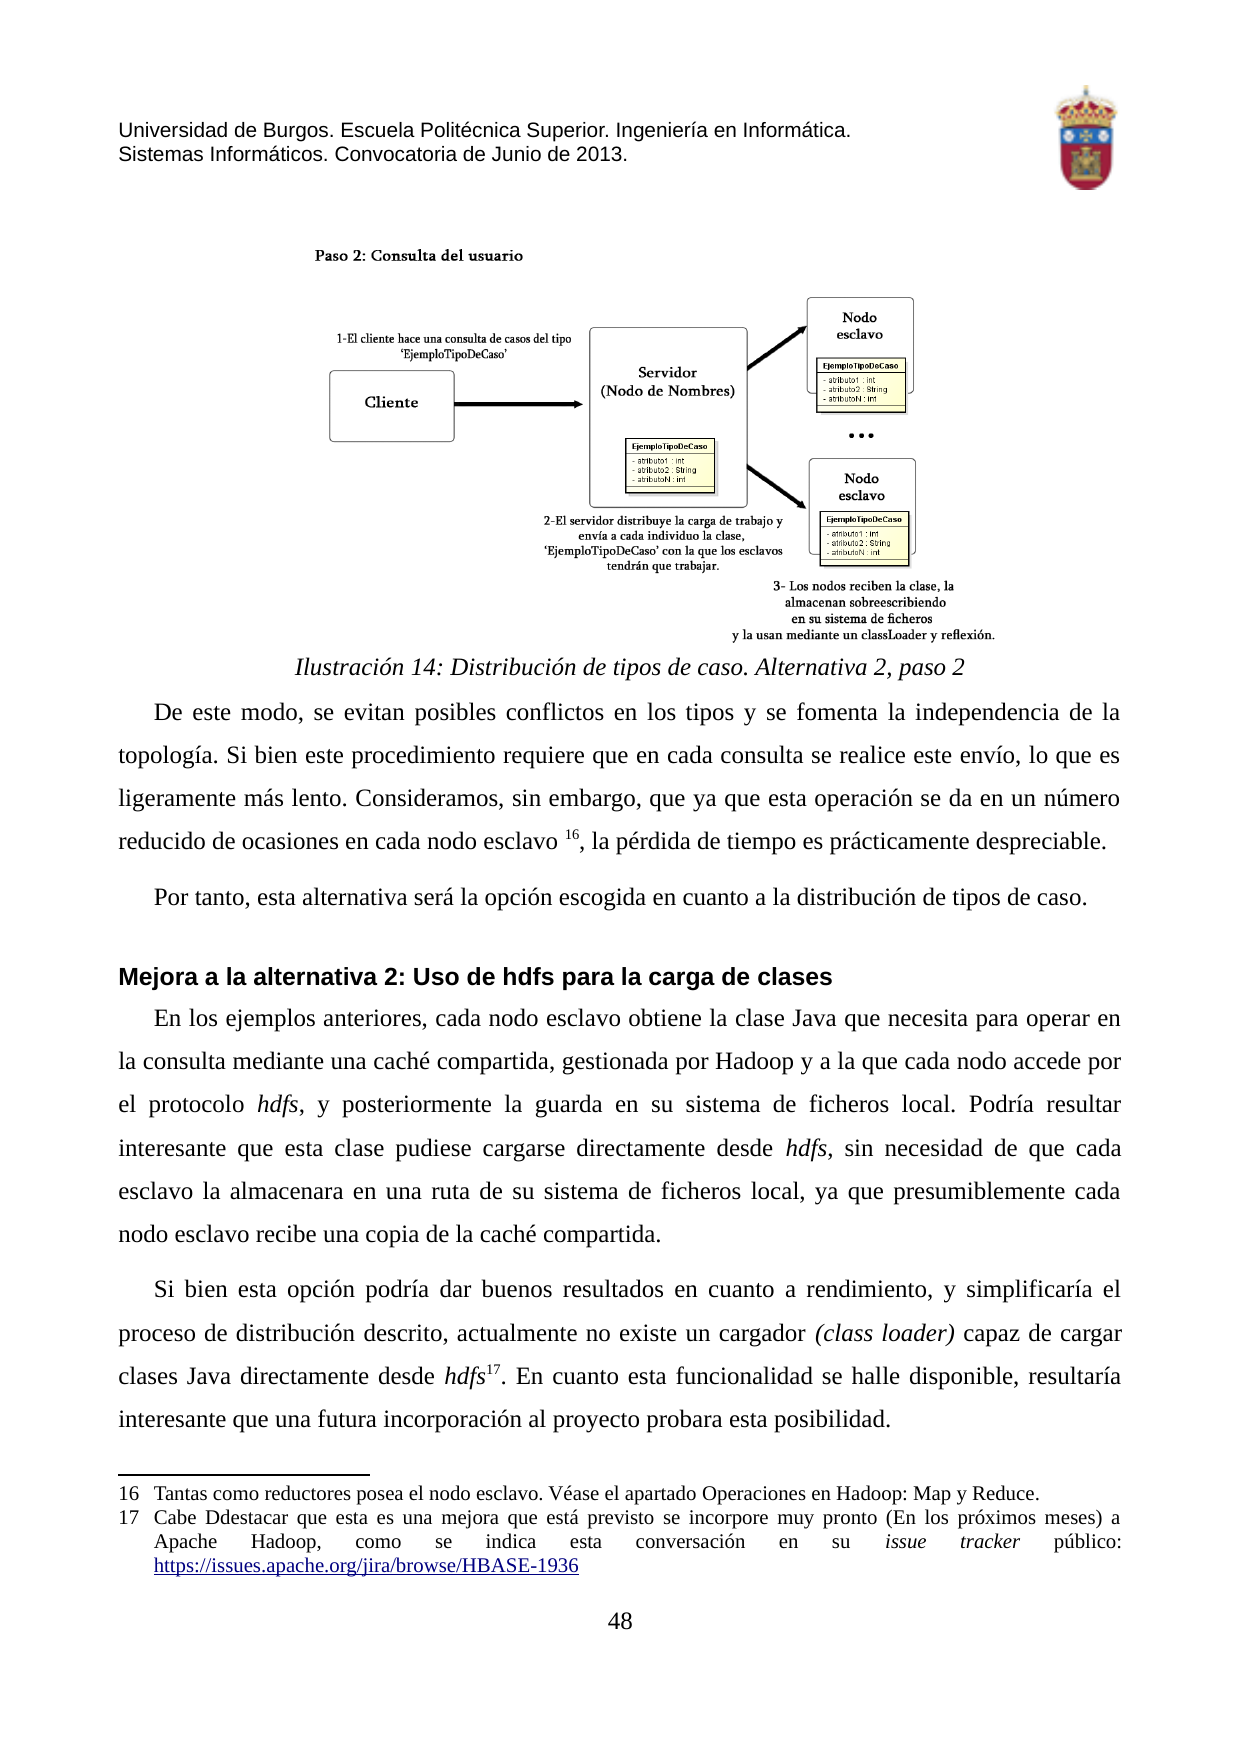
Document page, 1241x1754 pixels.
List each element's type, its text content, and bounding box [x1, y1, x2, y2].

text En los ejemplos anteriores, cada nodo esclavo obtiene la clase Java que necesita para operar en la consulta mediante una caché compartida, gestionada por Hadoop y a la que cada nodo accede por el protocolo hdfs, y posteriormente la guarda en su sistema de ficheros local. Podría resultar interesante que esta clase pudiese cargarse directamente desde hdfs, sin necesidad de que cada esclavo la almacenara en una ruta de su sistema de ficheros local, ya que presumiblemente cada nodo esclavo recibe una copia de la caché compartida. [118, 1003, 1122, 1248]
text Tantas como reductores posea el nodo esclavo. Véase el apartado Operaciones en Hadoop: Map y Reduce. [118, 1481, 1122, 1505]
subtitle Mejora a la alternativa 2: Uso de hdfs para la carga de clases [118, 962, 1122, 991]
text Cabe Ddestacar que esta es una mejora que está previsto se incorpore muy pronto (En los próximos meses) a Apache Hadoop, como se indica esta conversación en su issue tracker público: https://issues.apache.org/jira/browse/HBASE-1936 [118, 1505, 1122, 1577]
text De este modo, se evitan posibles conflictos en los tipos y se fomenta la independencia de la topología. Si bien este procedimiento requiere que en cada consulta se realice este envío, lo que es ligeramente más lento. Consideramos, sin embargo, que ya que esta operación se da en un número reducido de ocasiones en cada nodo esclavo , la pérdida de tiempo es prácticamente despreciable. [118, 219, 1122, 855]
picture [1053, 85, 1120, 190]
text Por tanto, esta alternativa será la opción escogida en cuanto a la distribución de tipos de caso. [118, 882, 1122, 910]
text Si bien esta opción podría dar buenos resultados en cuanto a rendimiento, y simplificaría el proceso de distribución descrito, actualmente no existe un cargador (class loader) capaz de cargar clases Java directamente desde hdfs. En cuanto esta funcionalidad se halle disponible, resultaría interesante que una futura incorporación al proyecto probara esta posibilidad. [118, 1274, 1122, 1433]
picture [263, 219, 1018, 653]
text Ilustración 14: Distribución de tipos de caso. Alternativa 2, paso 2 [187, 232, 1074, 681]
